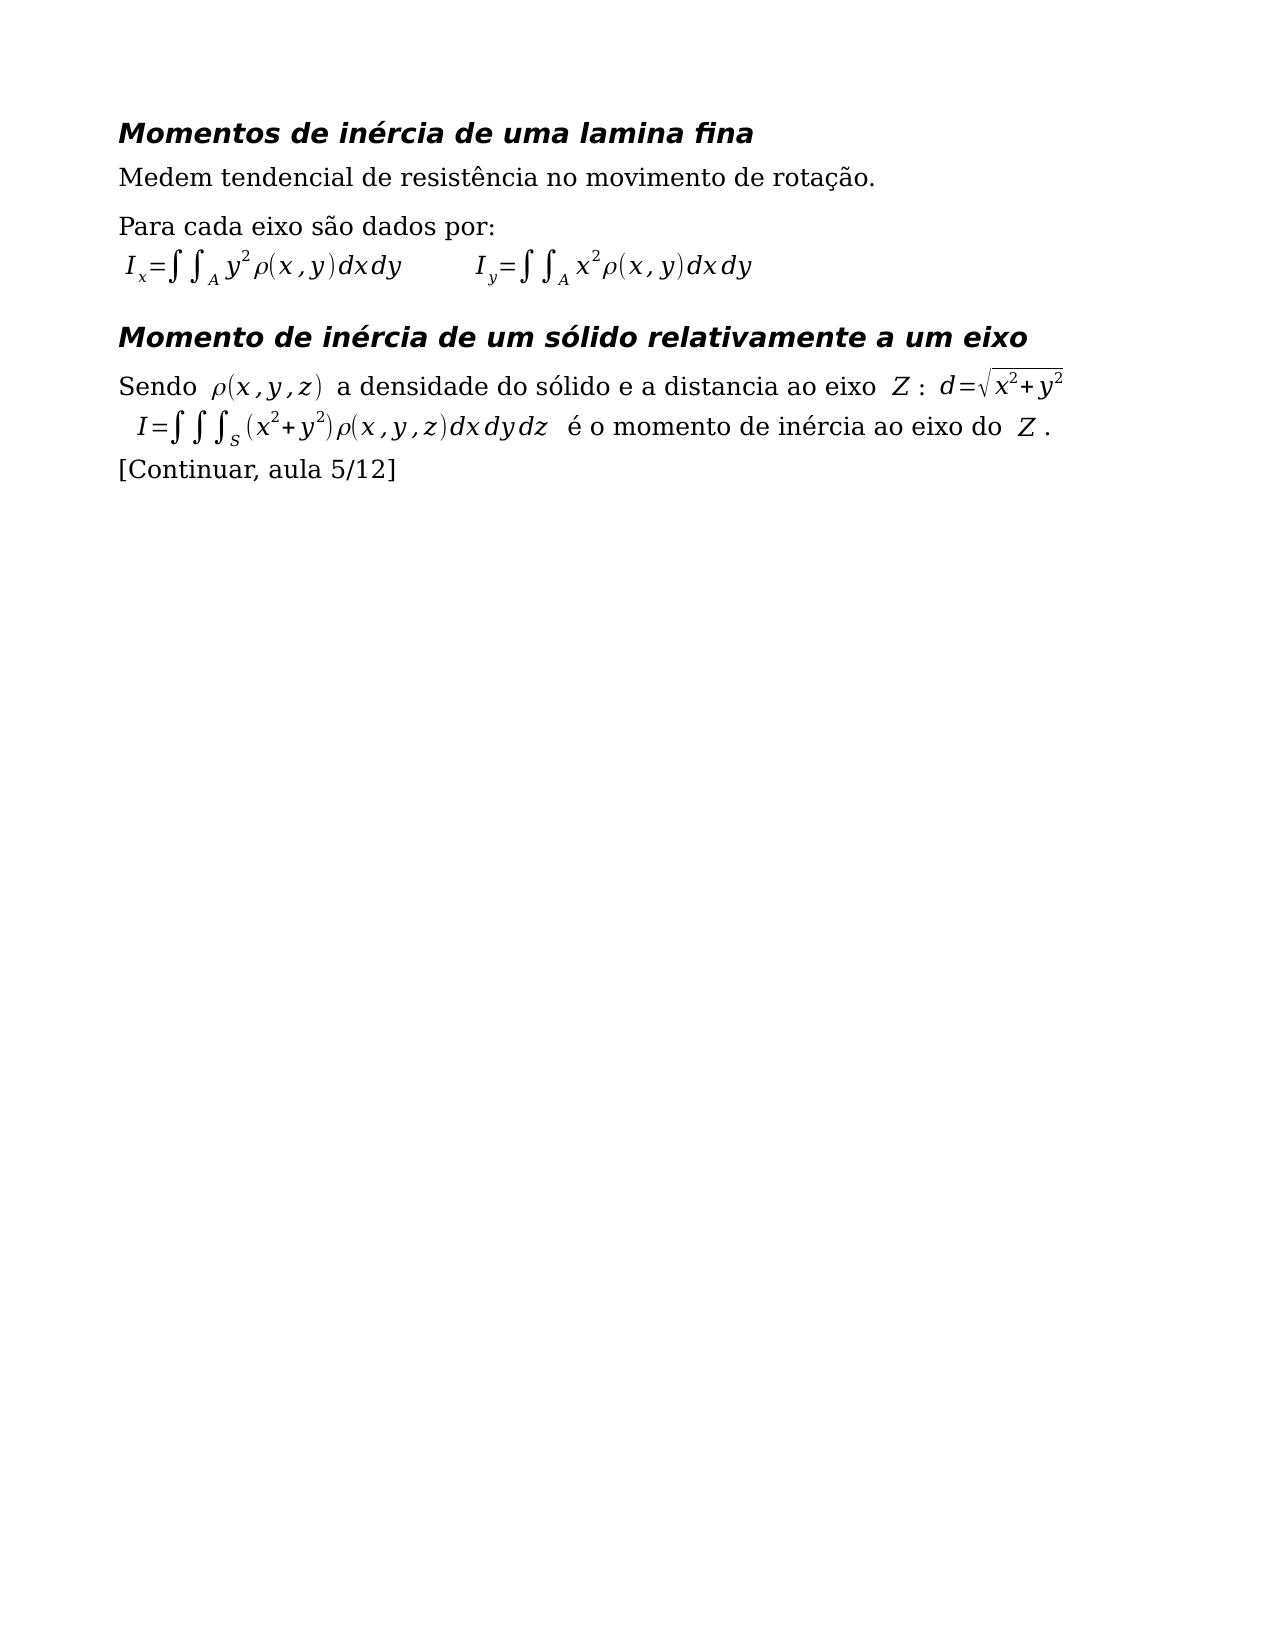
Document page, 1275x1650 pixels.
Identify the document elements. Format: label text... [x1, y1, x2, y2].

text Para cada eixo são dados por: [118, 212, 1157, 289]
subtitle Momento de inércia de um sólido relativamente a um eixo [118, 322, 1157, 354]
text Sendo a densidade do sólido e a distancia ao eixo : é o momento de inércia ao eixo do . [Continuar, aula 5/12] [118, 367, 1157, 485]
subtitle Momentos de inércia de uma lamina fina [118, 118, 1157, 150]
text Medem tendencial de resistência no movimento de rotação. [118, 163, 1157, 192]
